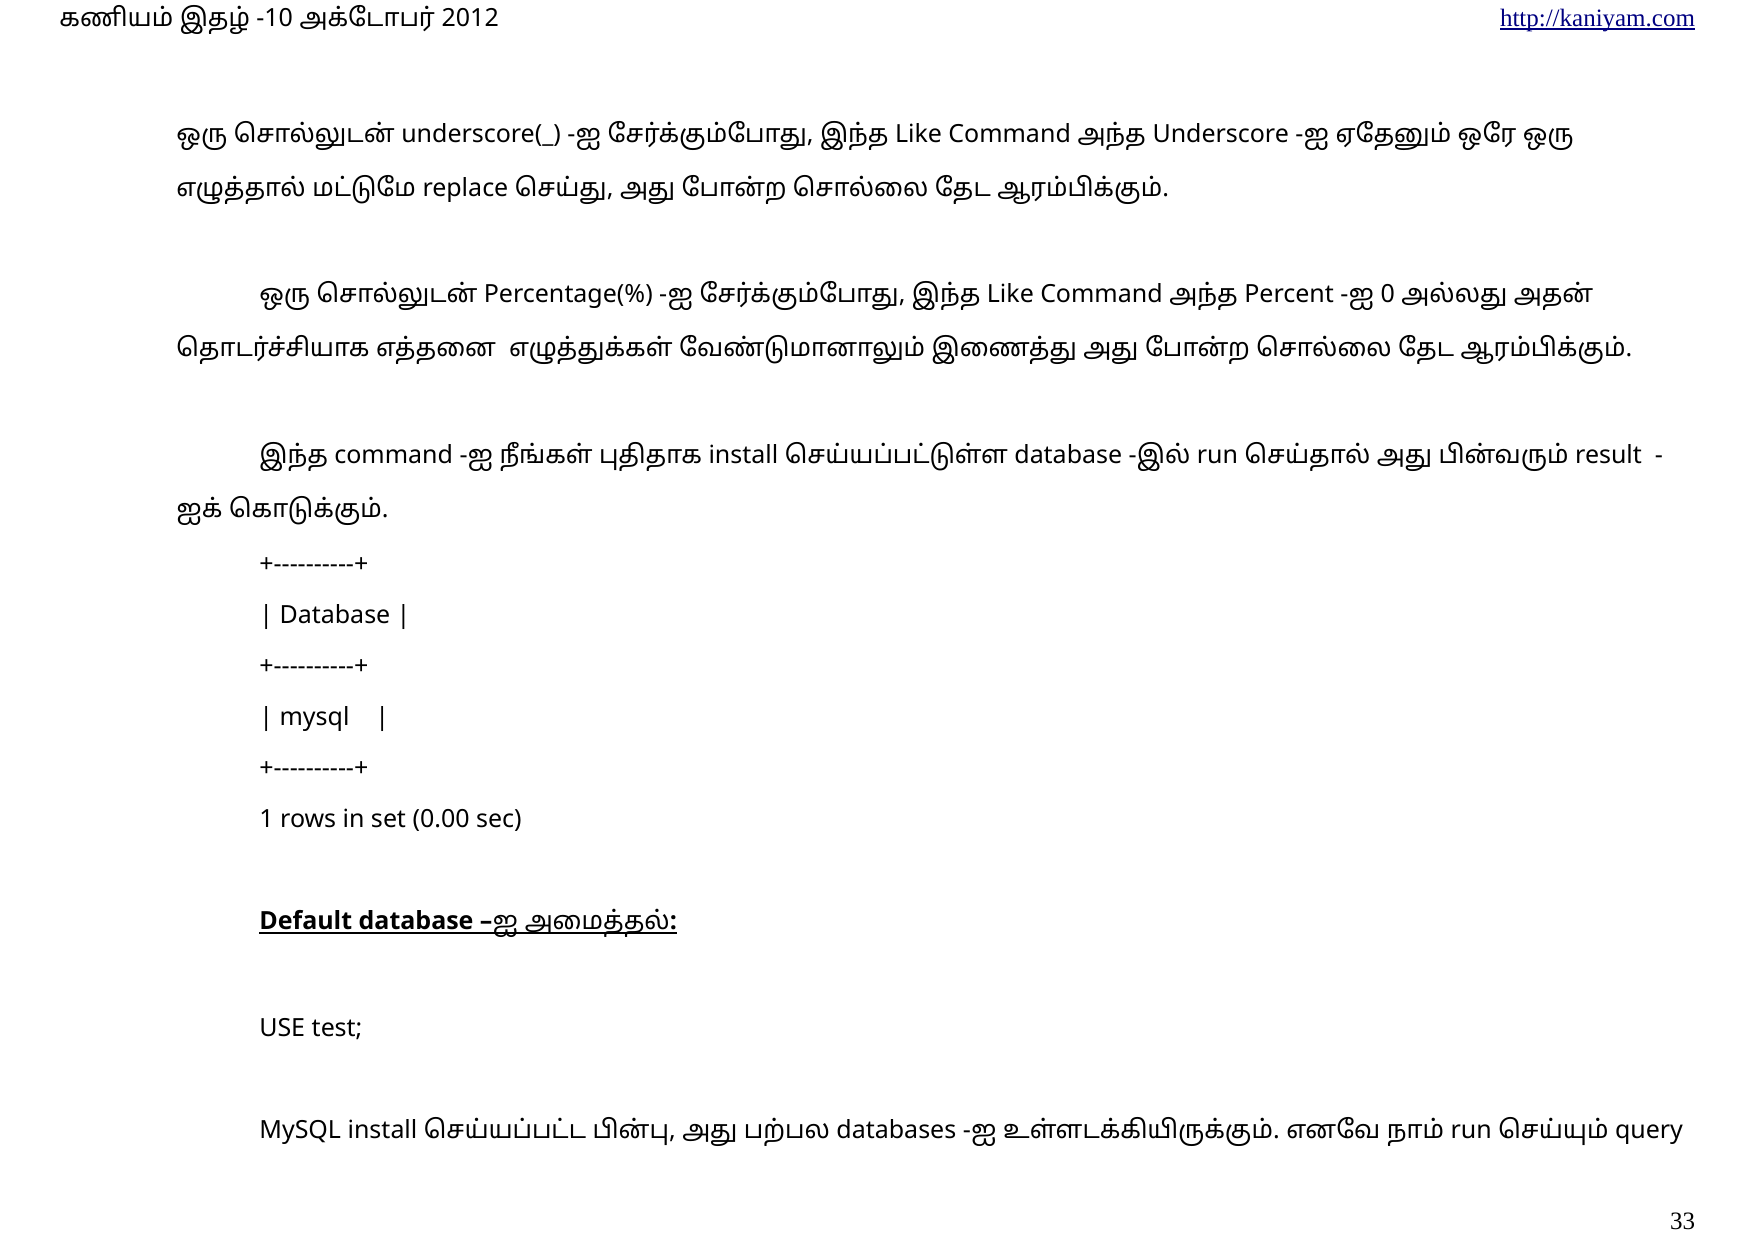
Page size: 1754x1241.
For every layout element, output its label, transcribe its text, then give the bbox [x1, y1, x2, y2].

text | Database | [176, 597, 1695, 631]
text +----------+ [176, 648, 1695, 682]
text 1 rows in set (0.00 sec) [176, 801, 1695, 835]
text Default database –ஐ அமைத்தல்: [176, 903, 1695, 940]
text ஒரு சொல்லுடன் underscore(_) -ஐ சேர்க்கும்போது, இந்த Like Command அந்த Underscore -ஐ ஏதேனும் ஒரே ஒரு எழுத்தால் மட்டுமே replace செய்து, அது போன்ற சொல்லை தேட ஆரம்பிக்கும். [176, 64, 1695, 206]
text இந்த command -ஐ நீங்கள் புதிதாக install செய்யப்பட்டுள்ள database -இல் run செய்தால் அது பின்வரும் result -ஐக் கொடுக்கும். [176, 436, 1695, 527]
text +----------+ [176, 750, 1695, 784]
text MySQL install செய்யப்பட்ட பின்பு, அது பற்பல databases -ஐ உள்ளடக்கியிருக்கும். எனவே நாம் run செய்யும் query [176, 1111, 1695, 1148]
text | mysql | [176, 699, 1695, 733]
text +----------+ [176, 546, 1695, 580]
text ஒரு சொல்லுடன் Percentage(%) -ஐ சேர்க்கும்போது, இந்த Like Command அந்த Percent -ஐ 0 அல்லது அதன் தொடர்ச்சியாக எத்தனை எழுத்துக்கள் வேண்டுமானாலும் இணைத்து அது போன்ற சொல்லை தேட ஆரம்பிக்கும். [176, 276, 1695, 367]
text USE test; [176, 1009, 1695, 1043]
